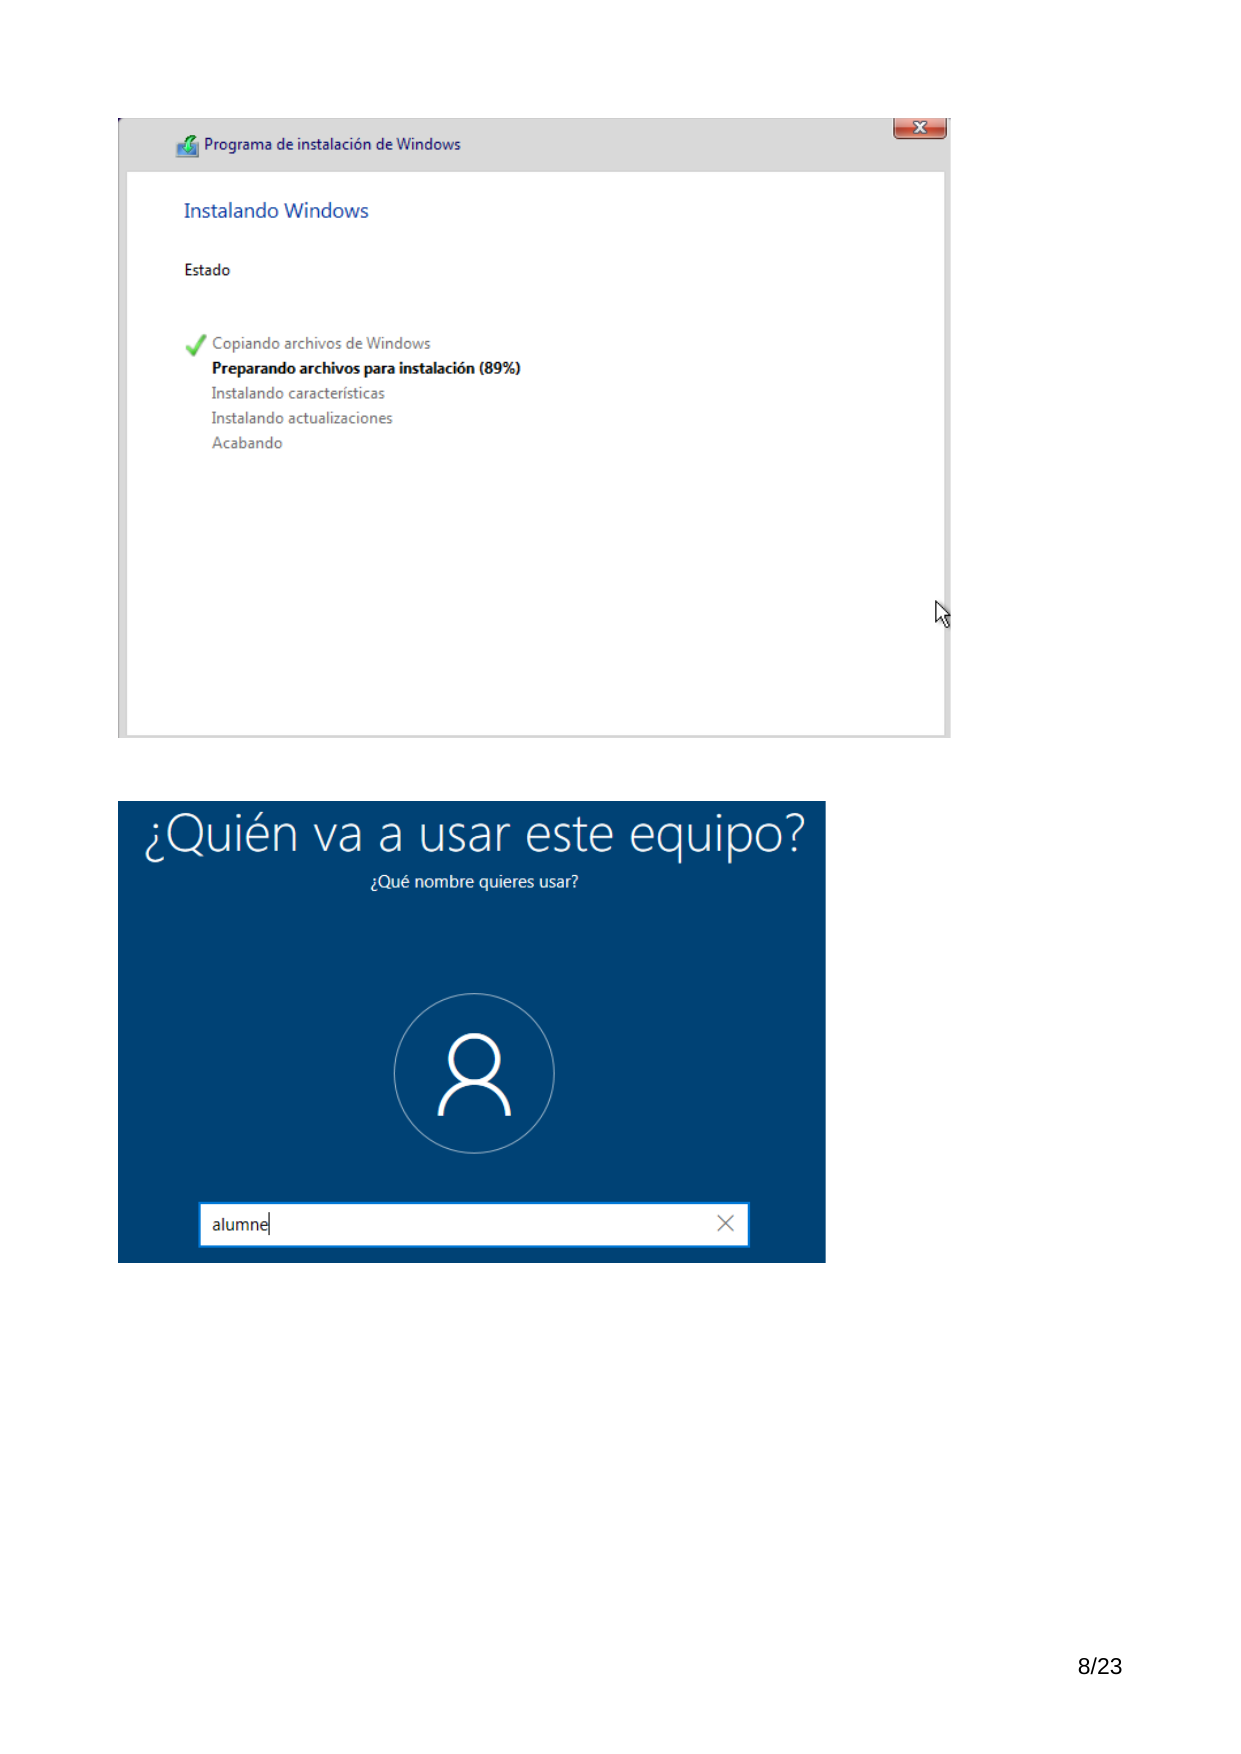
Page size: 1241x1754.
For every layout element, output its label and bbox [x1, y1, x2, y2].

picture [118, 801, 826, 1263]
picture [118, 118, 951, 738]
